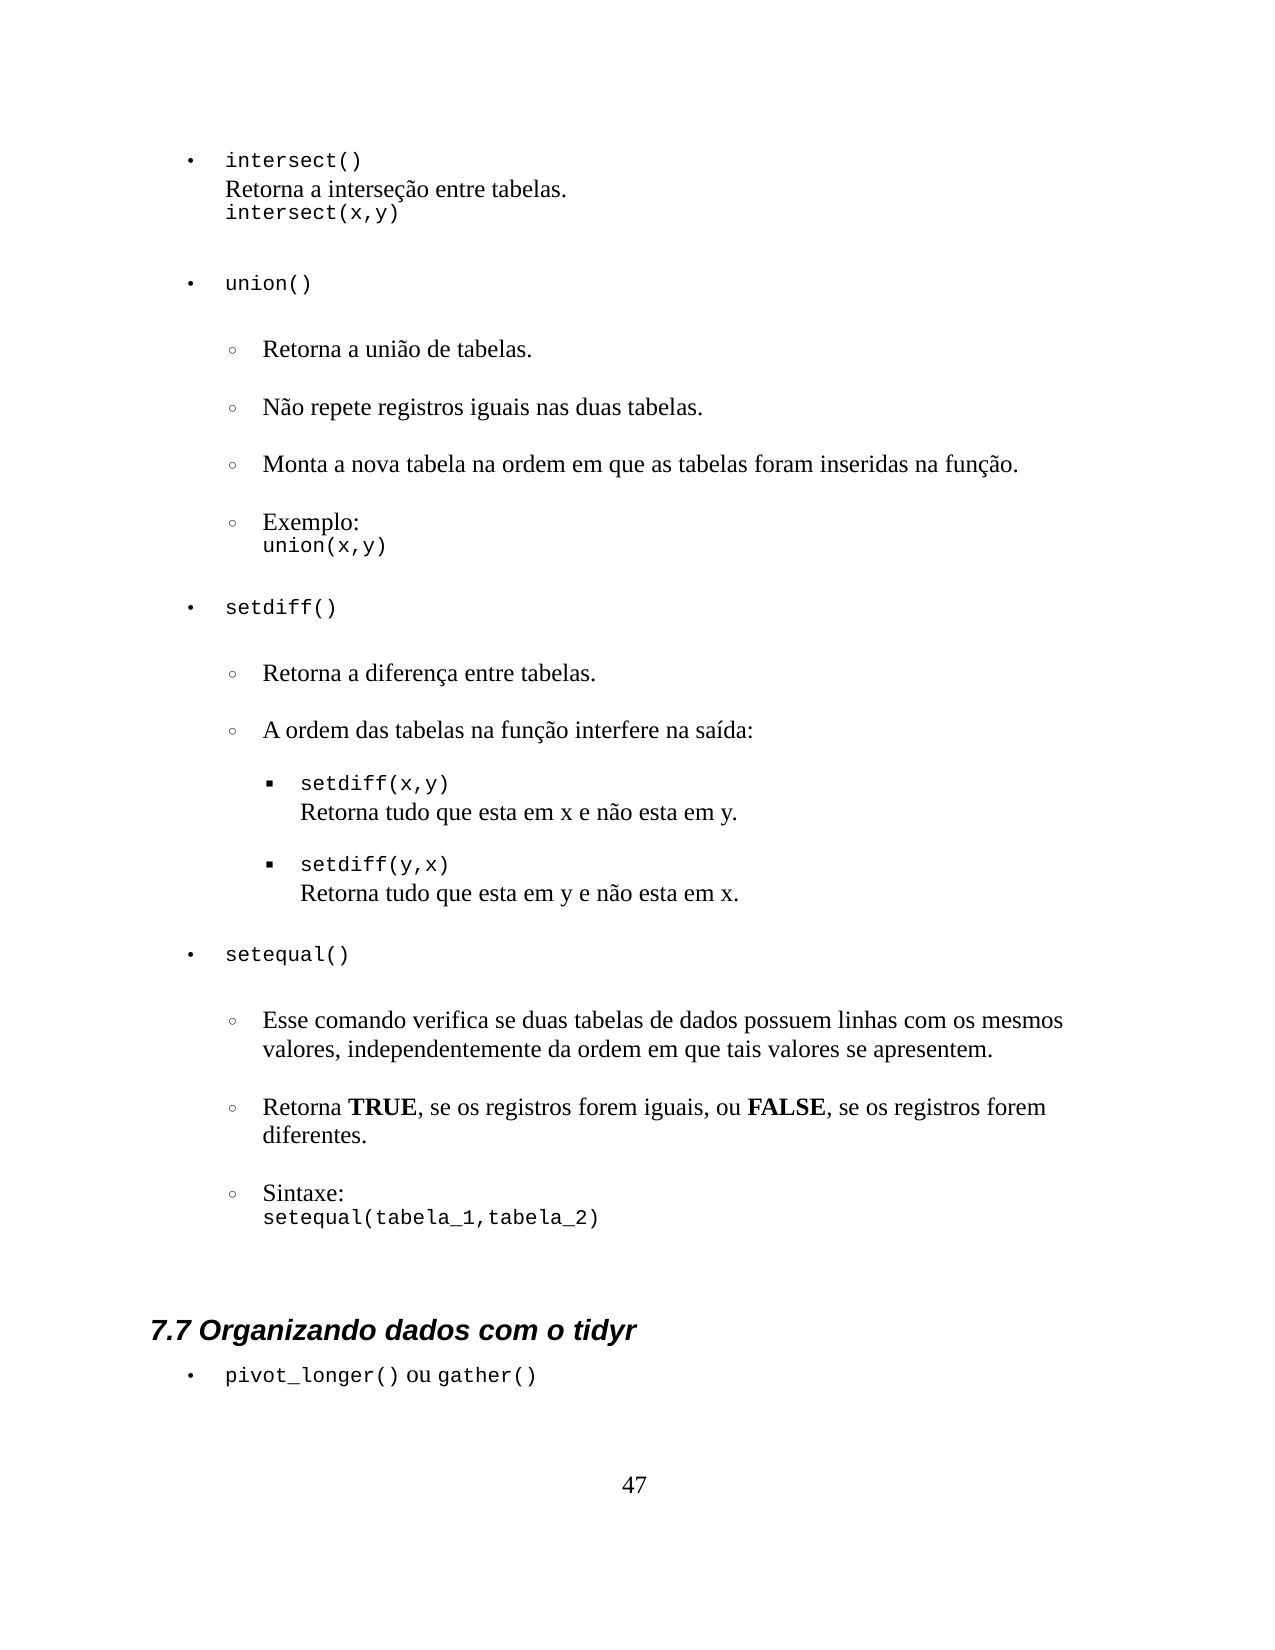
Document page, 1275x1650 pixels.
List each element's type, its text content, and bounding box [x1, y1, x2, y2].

list setdiff(y,x) Retorna tudo que esta em y e não esta em x. [262, 854, 1125, 935]
list Esse comando verifica se duas tabelas de dados possuem linhas com os mesmos valores, independentemente da ordem em que tais valores se apresentem. [225, 1006, 1125, 1092]
list Exemplo: union(x,y) [225, 507, 1125, 588]
list union() [187, 273, 1125, 325]
subtitle 7.7 Organizando dados com o tidyr [150, 1313, 1125, 1347]
list A ordem das tabelas na função interfere na saída: [225, 716, 1125, 773]
list setdiff(x,y) Retorna tudo que esta em x e não esta em y. [262, 773, 1125, 854]
list setequal() [187, 944, 1125, 997]
list setdiff() [187, 597, 1125, 649]
list Retorna a união de tabelas. [225, 334, 1125, 392]
list Monta a nova tabela na ordem em que as tabelas foram inseridas na função. [225, 449, 1125, 507]
list Não repete registros iguais nas duas tabelas. [225, 392, 1125, 449]
list intersect() Retorna a interseção entre tabelas. intersect(x,y) [187, 150, 1125, 255]
list Sintaxe: setequal(tabela_1,tabela_2) [225, 1178, 1125, 1259]
list Retorna a diferença entre tabelas. [225, 658, 1125, 716]
list pivot_longer() ou gather() [187, 1359, 1125, 1417]
list Retorna TRUE, se os registros forem iguais, ou FALSE, se os registros forem diferentes. [225, 1092, 1125, 1178]
